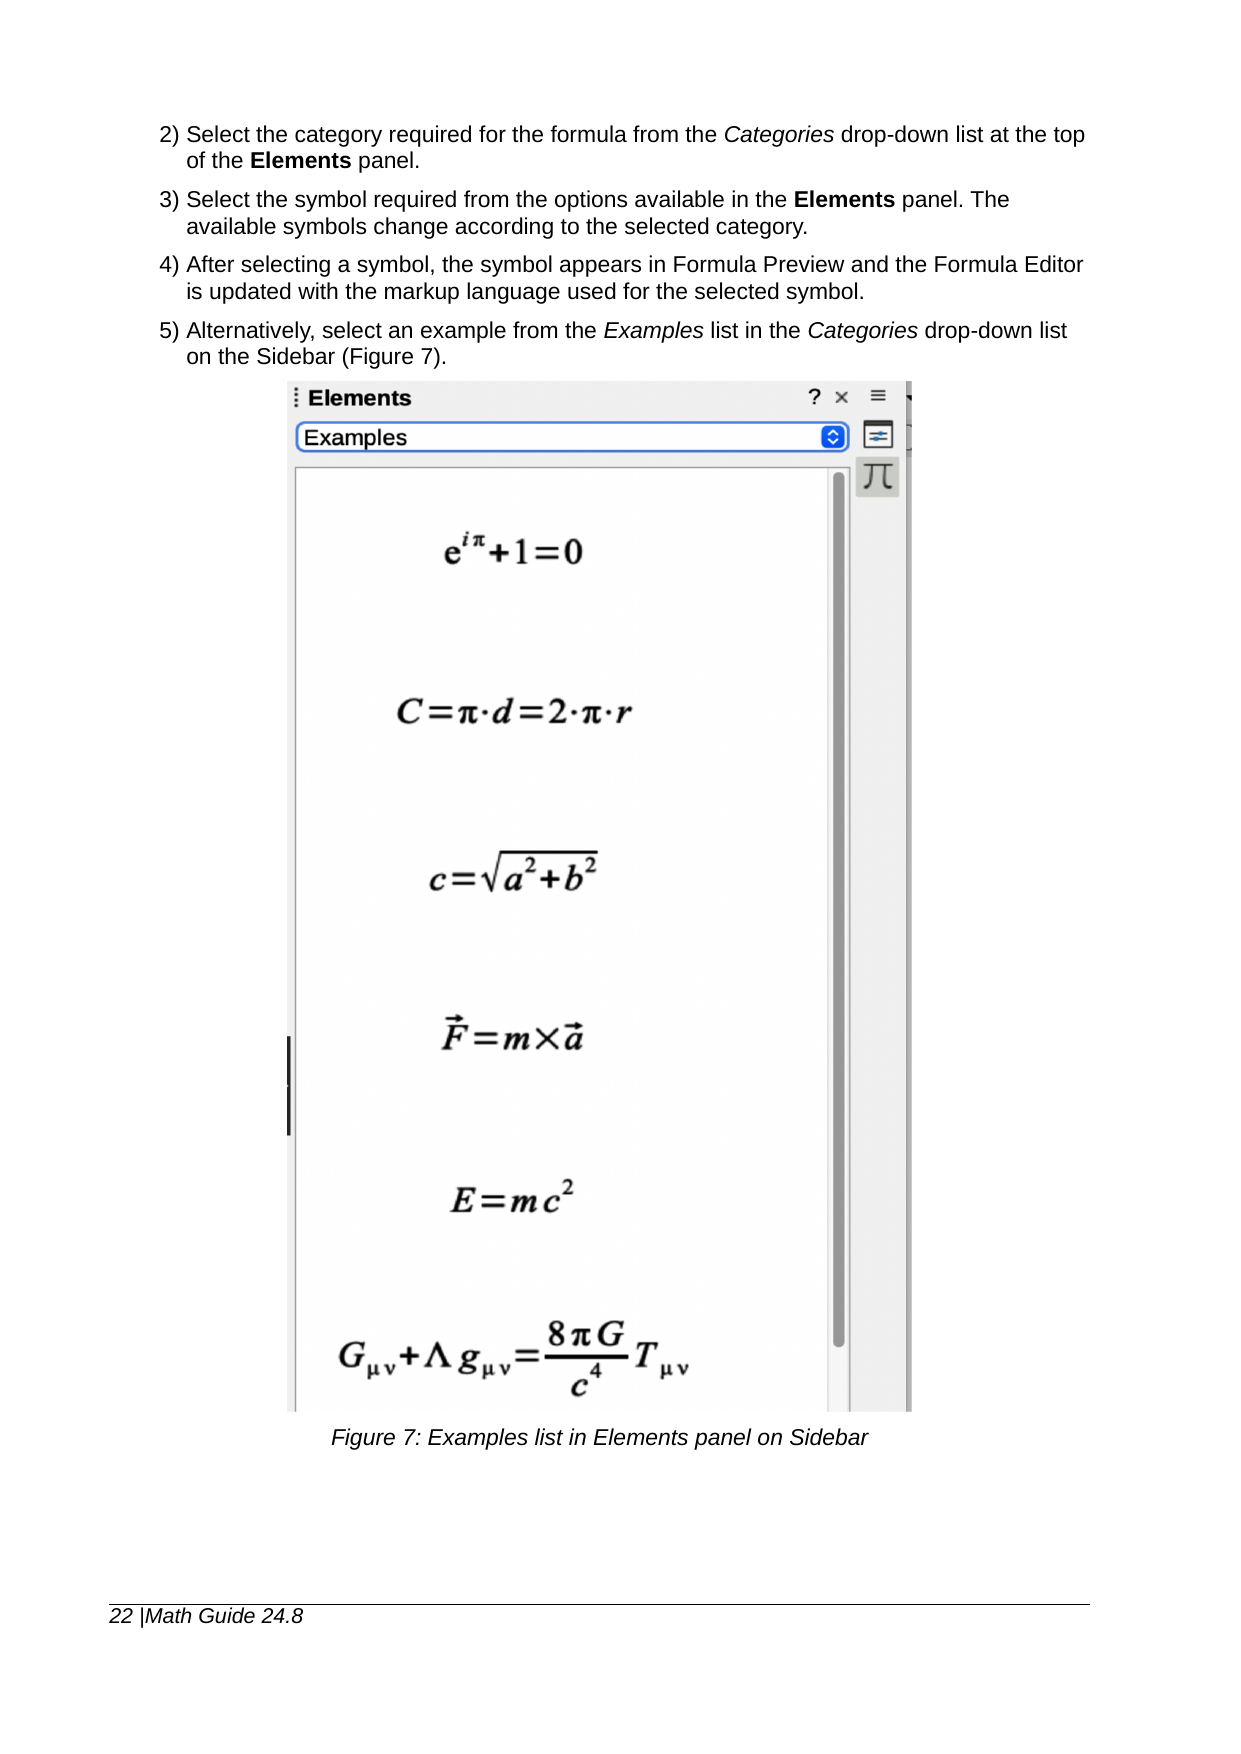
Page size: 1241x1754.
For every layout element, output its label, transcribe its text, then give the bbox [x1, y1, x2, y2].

text Figure 7: Examples list in Elements panel on Sidebar [287, 1424, 912, 1451]
list Select the symbol required from the options available in the Elements panel. The available symbols change according to the selected category. [186, 186, 1090, 239]
list Alternatively, select an example from the Examples list in the Categories drop-down list on the Sidebar (Figure 7). [186, 317, 1090, 369]
picture [287, 381, 912, 1412]
list After selecting a symbol, the symbol appears in Formula Preview and the Formula Editor is updated with the markup language used for the selected symbol. [186, 251, 1090, 304]
list Select the category required for the formula from the Categories drop-down list at the top of the Elements panel. [186, 121, 1090, 174]
